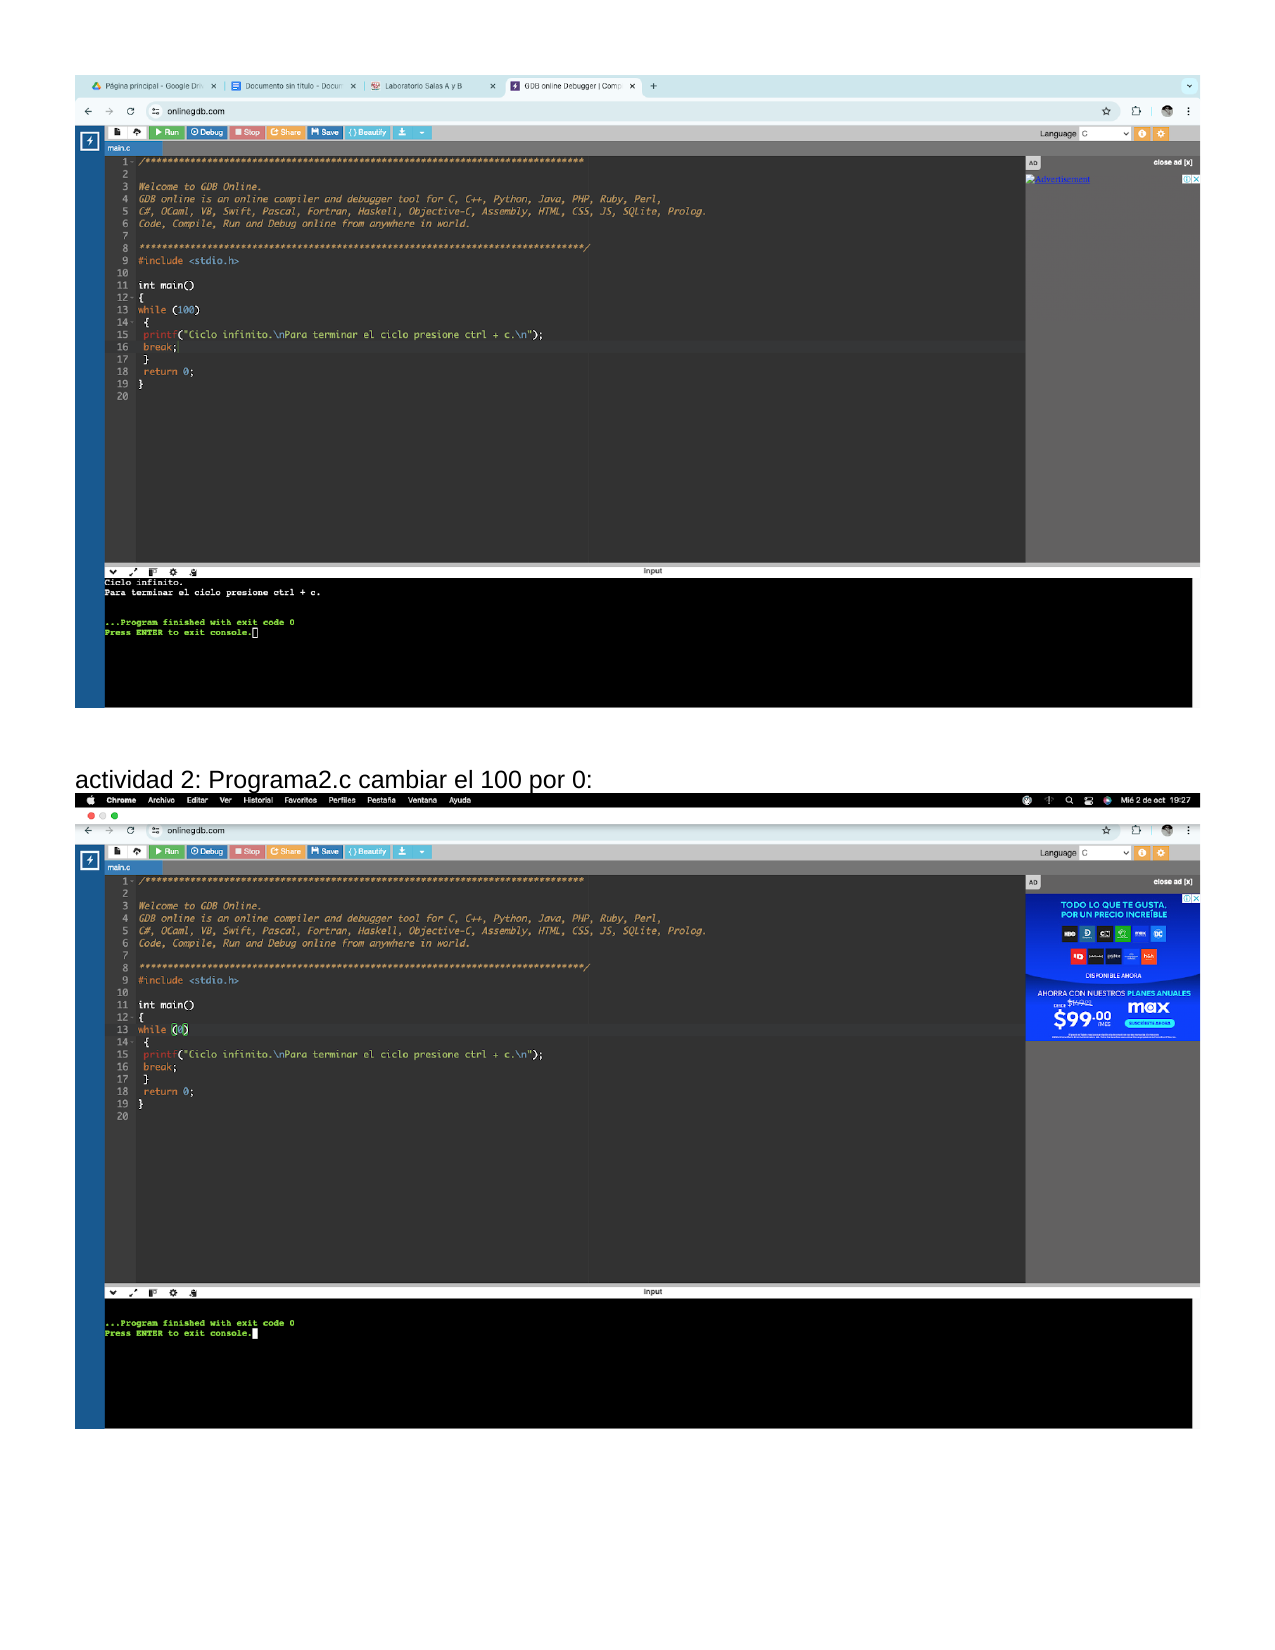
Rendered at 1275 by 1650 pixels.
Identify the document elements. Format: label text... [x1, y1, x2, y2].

text actividad 2: Programa2.c cambiar el 100 por 0: [75, 765, 1200, 793]
